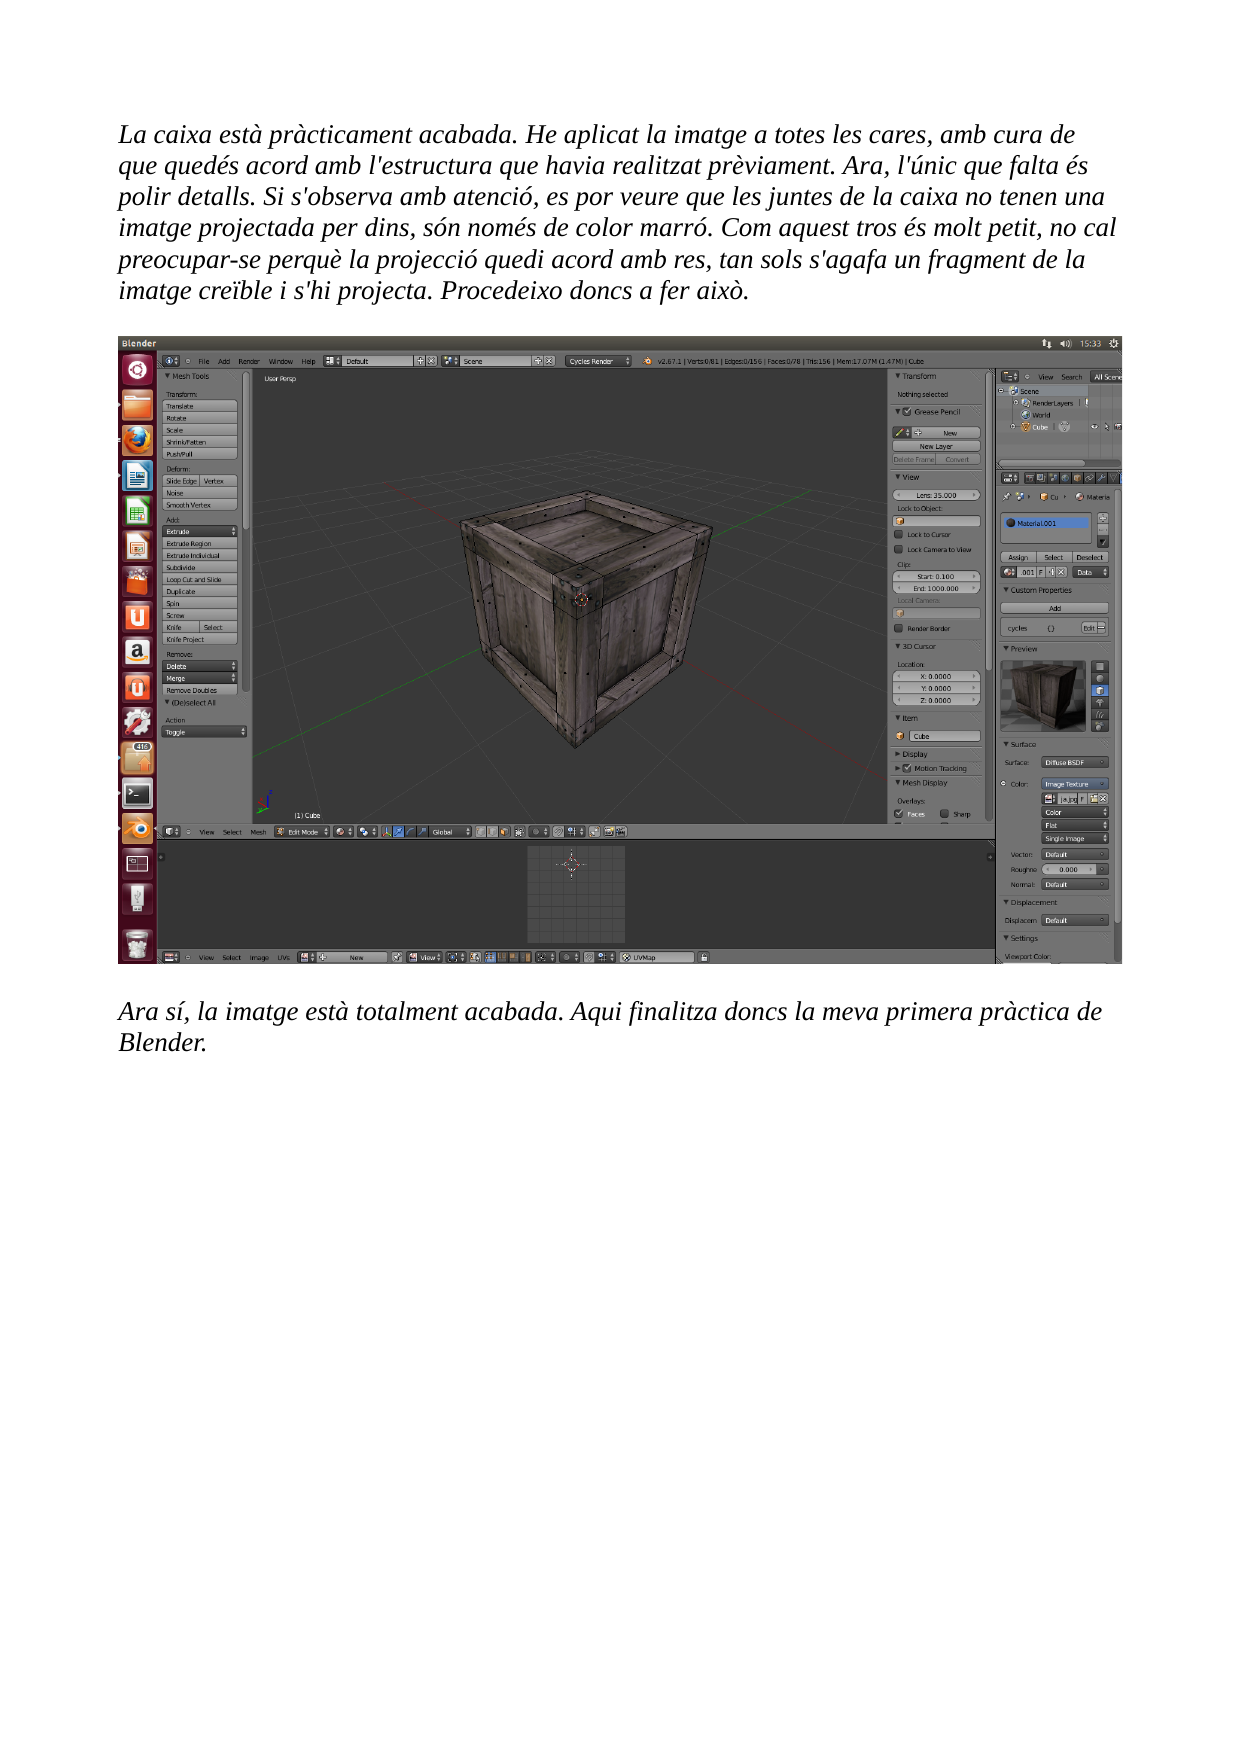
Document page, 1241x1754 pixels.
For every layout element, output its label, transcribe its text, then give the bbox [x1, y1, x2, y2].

text Ara sí, la imatge està totalment acabada. Aqui finalitza doncs la meva primera pràctica de Blender. [118, 995, 1122, 1057]
text La caixa està pràcticament acabada. He aplicat la imatge a totes les cares, amb cura de que quedés acord amb l'estructura que havia realitzat prèviament. Ara, l'únic que falta és polir detalls. Si s'observa amb atenció, es por veure que les juntes de la caixa no tenen una imatge projectada per dins, són només de color marró. Com aquest tros és molt petit, no cal preocupar-se perquè la projecció quedi acord amb res, tan sols s'agafa un fragment de la imatge creïble i s'hi projecta. Procedeixo doncs a fer això. [118, 118, 1122, 305]
picture [118, 336, 1123, 964]
